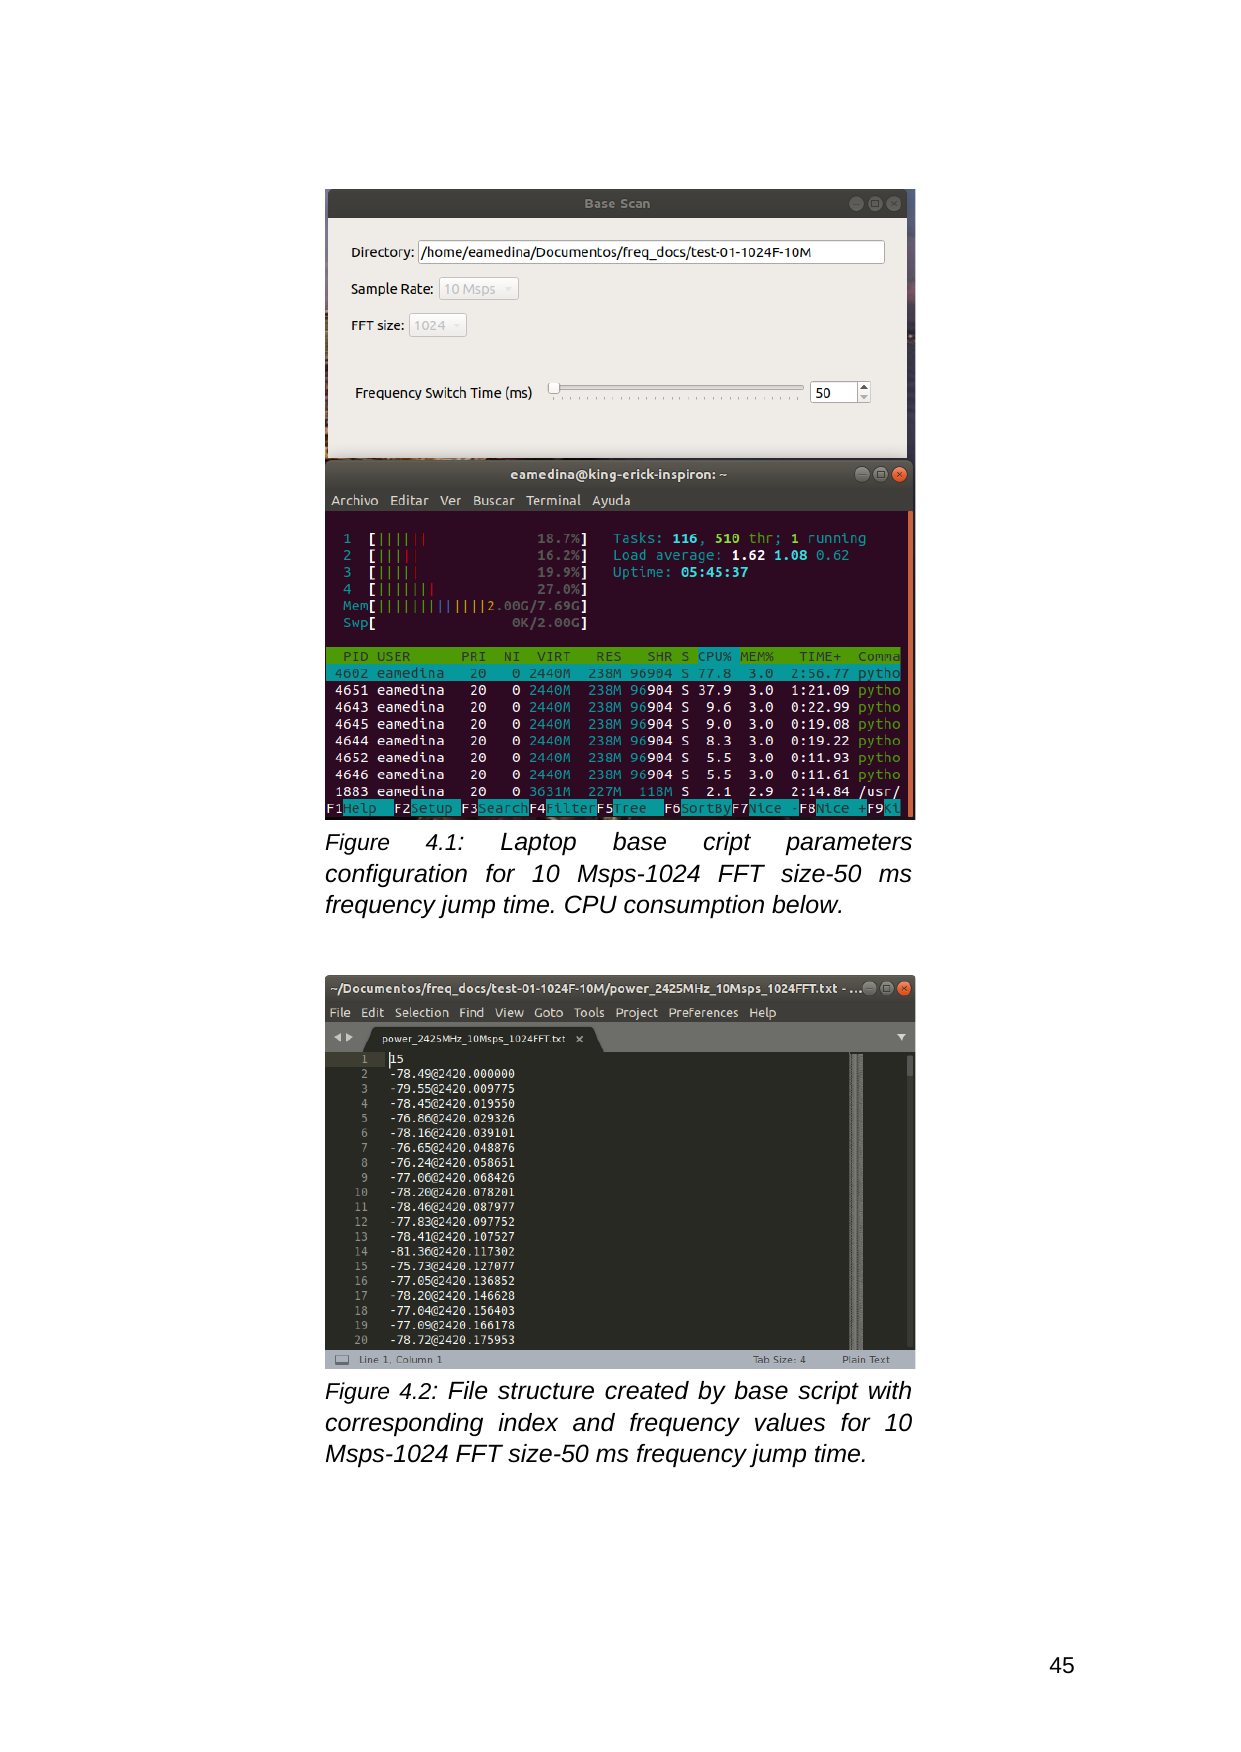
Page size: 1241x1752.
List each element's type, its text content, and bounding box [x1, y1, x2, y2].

text Figure 4.2: File structure created by base script with corresponding index and frequency values for 10 Msps-1024 FFT size-50 ms frequency jump time. [325, 1369, 915, 1468]
picture [325, 975, 916, 1369]
text Figure 4.1: Laptop base cript parameters configuration for 10 Msps-1024 FFT size-50 ms frequency jump time. CPU consumption below. [325, 820, 915, 919]
picture [325, 189, 916, 820]
